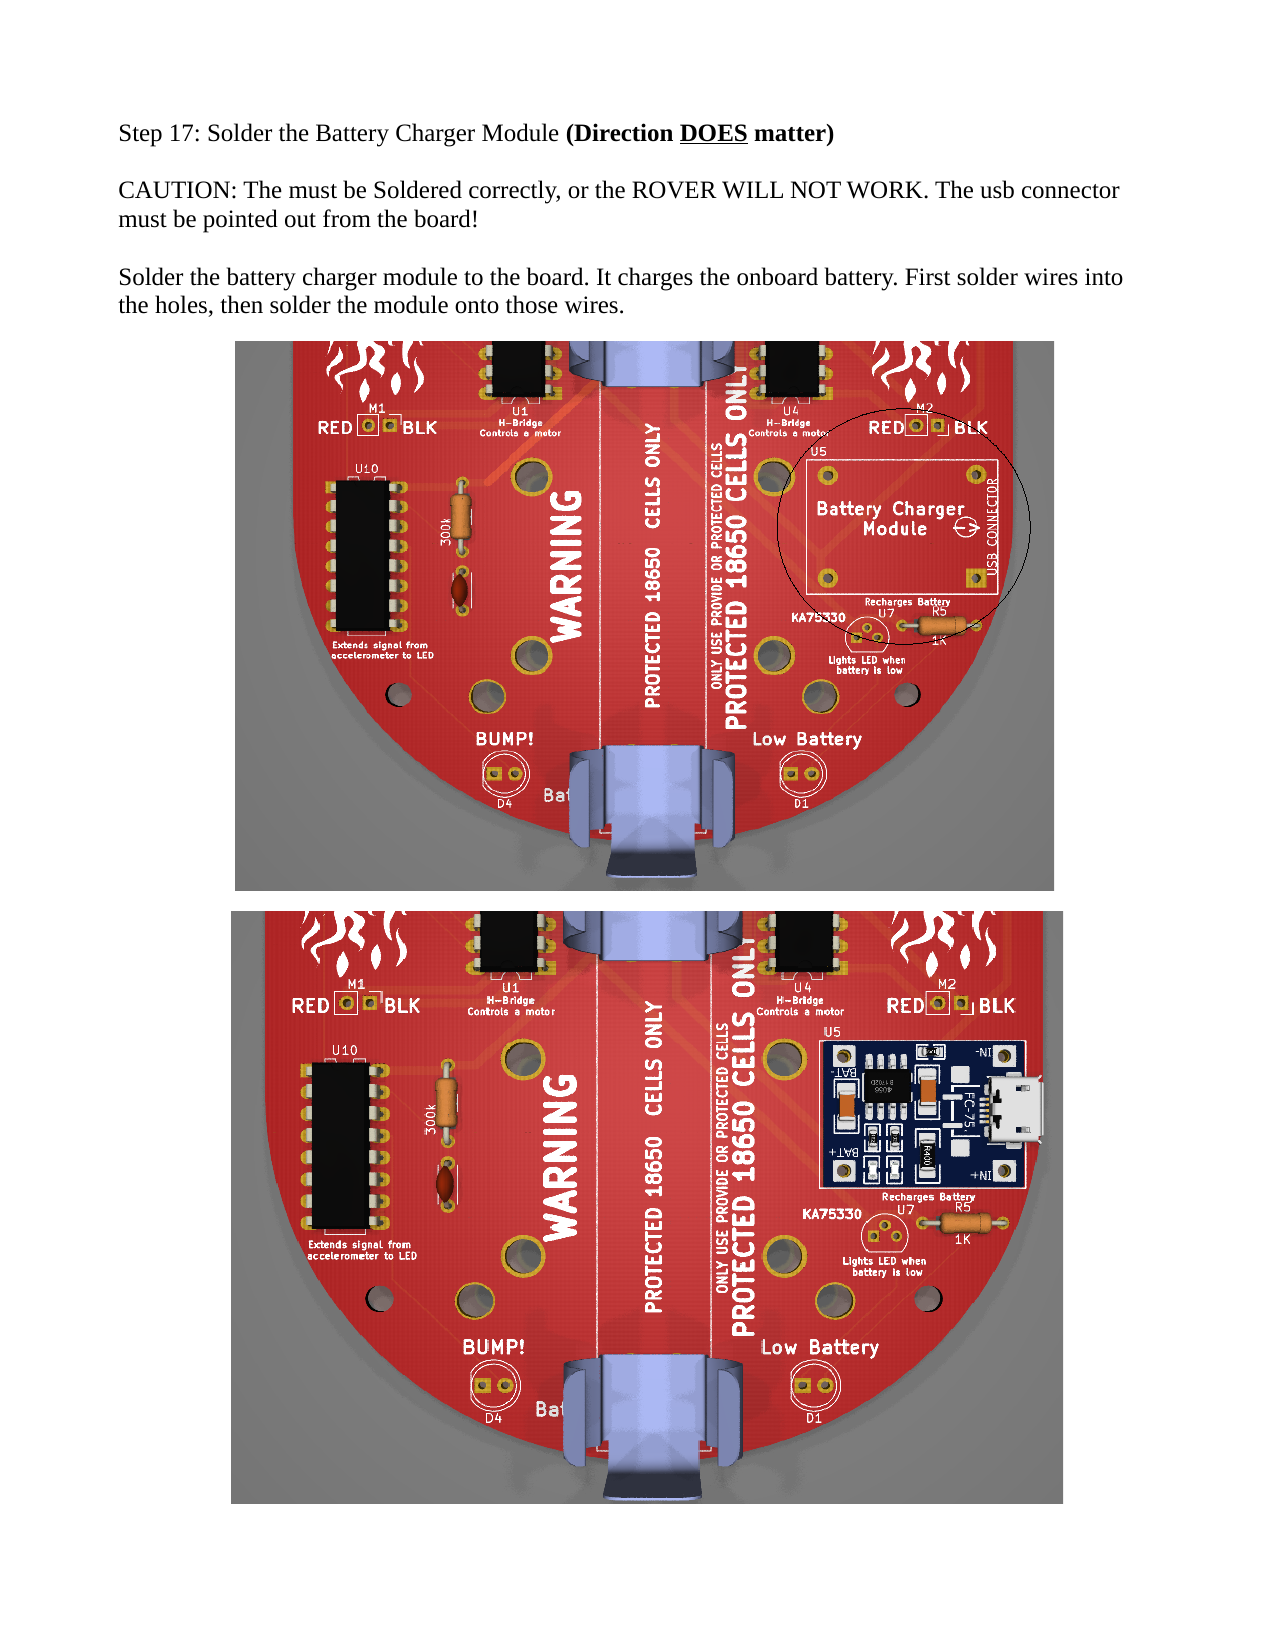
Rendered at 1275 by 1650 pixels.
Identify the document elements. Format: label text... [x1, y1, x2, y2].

picture [231, 911, 1064, 1504]
text Solder the battery charger module to the board. It charges the onboard battery. First solder wires into the holes, then solder the module onto those wires. [118, 262, 1157, 319]
text CAUTION: The must be Soldered correctly, or the ROVER WILL NOT WORK. The usb connector must be pointed out from the board! [118, 176, 1157, 233]
picture [235, 341, 1055, 891]
text Step 17: Solder the Battery Charger Module (Direction DOES matter) [118, 118, 1157, 147]
